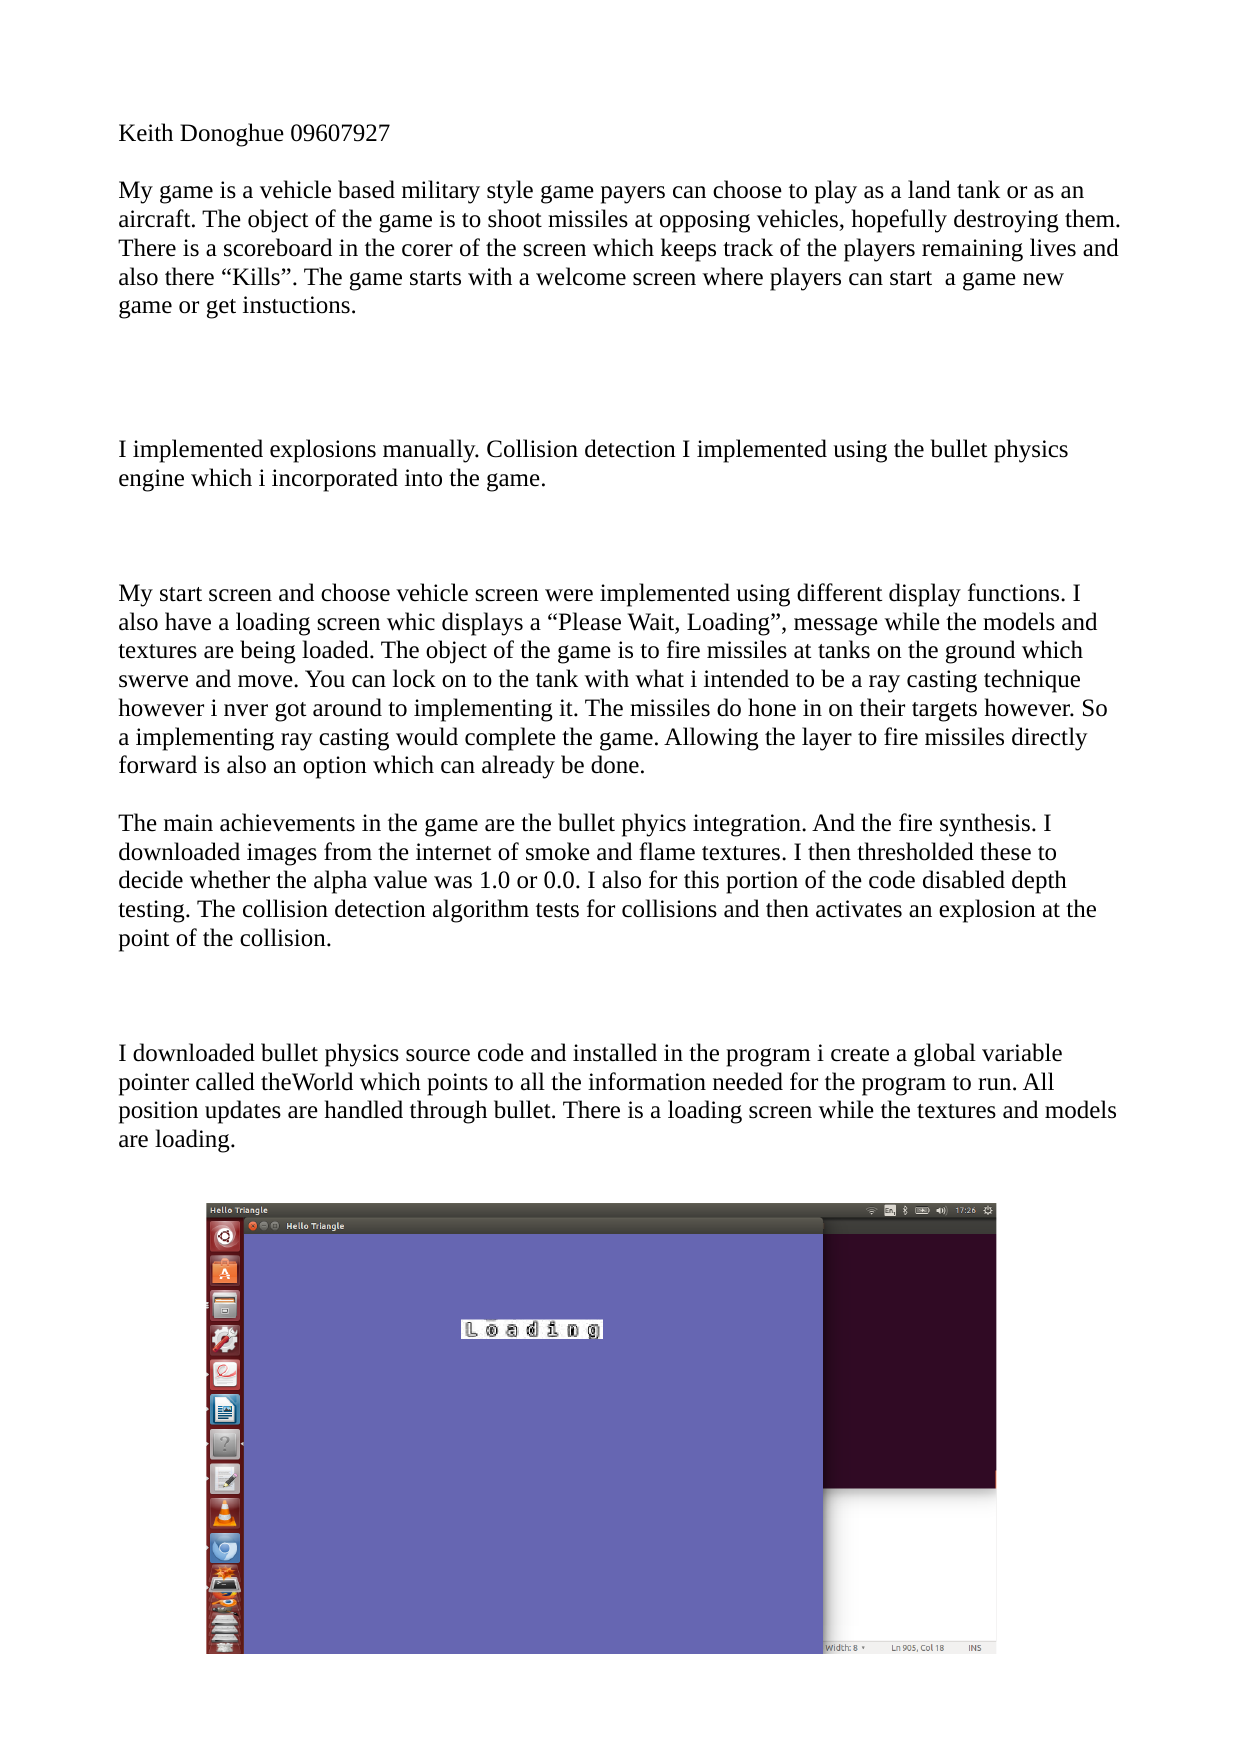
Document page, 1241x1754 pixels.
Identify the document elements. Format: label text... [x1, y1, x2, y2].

picture [206, 1203, 997, 1654]
text My game is a vehicle based military style game payers can choose to play as a land tank or as an aircraft. The object of the game is to shoot missiles at opposing vehicles, hopefully destroying them. [118, 176, 1122, 233]
text There is a scoreboard in the corer of the screen which keeps track of the players remaining lives and also there “Kills”. The game starts with a welcome screen where players can start a game new game or get instuctions. [118, 233, 1122, 319]
text I downloaded bullet physics source code and installed in the program i create a global variable pointer called theWorld which points to all the information needed for the program to run. All position updates are handled through bullet. There is a loading screen while the textures and models are loading. [118, 1038, 1122, 1153]
text The main achievements in the game are the bullet phyics integration. And the fire synthesis. I downloaded images from the internet of smoke and flame textures. I then thresholded these to decide whether the alpha value was 1.0 or 0.0. I also for this portion of the code disabled depth testing. The collision detection algorithm tests for collisions and then activates an explosion at the point of the collision. [118, 808, 1122, 952]
text Keith Donoghue 09607927 [118, 118, 1122, 147]
text My start screen and choose vehicle screen were implemented using different display functions. I also have a loading screen whic displays a “Please Wait, Loading”, message while the models and textures are being loaded. The object of the game is to fire missiles at tanks on the ground which swerve and move. You can lock on to the tank with what i intended to be a ray casting technique however i nver got around to implementing it. The missiles do hone in on their targets however. So a implementing ray casting would complete the game. Allowing the layer to fire missiles directly forward is also an option which can already be done. [118, 578, 1122, 779]
text I implemented explosions manually. Collision detection I implemented using the bullet physics engine which i incorporated into the game. [118, 434, 1122, 492]
